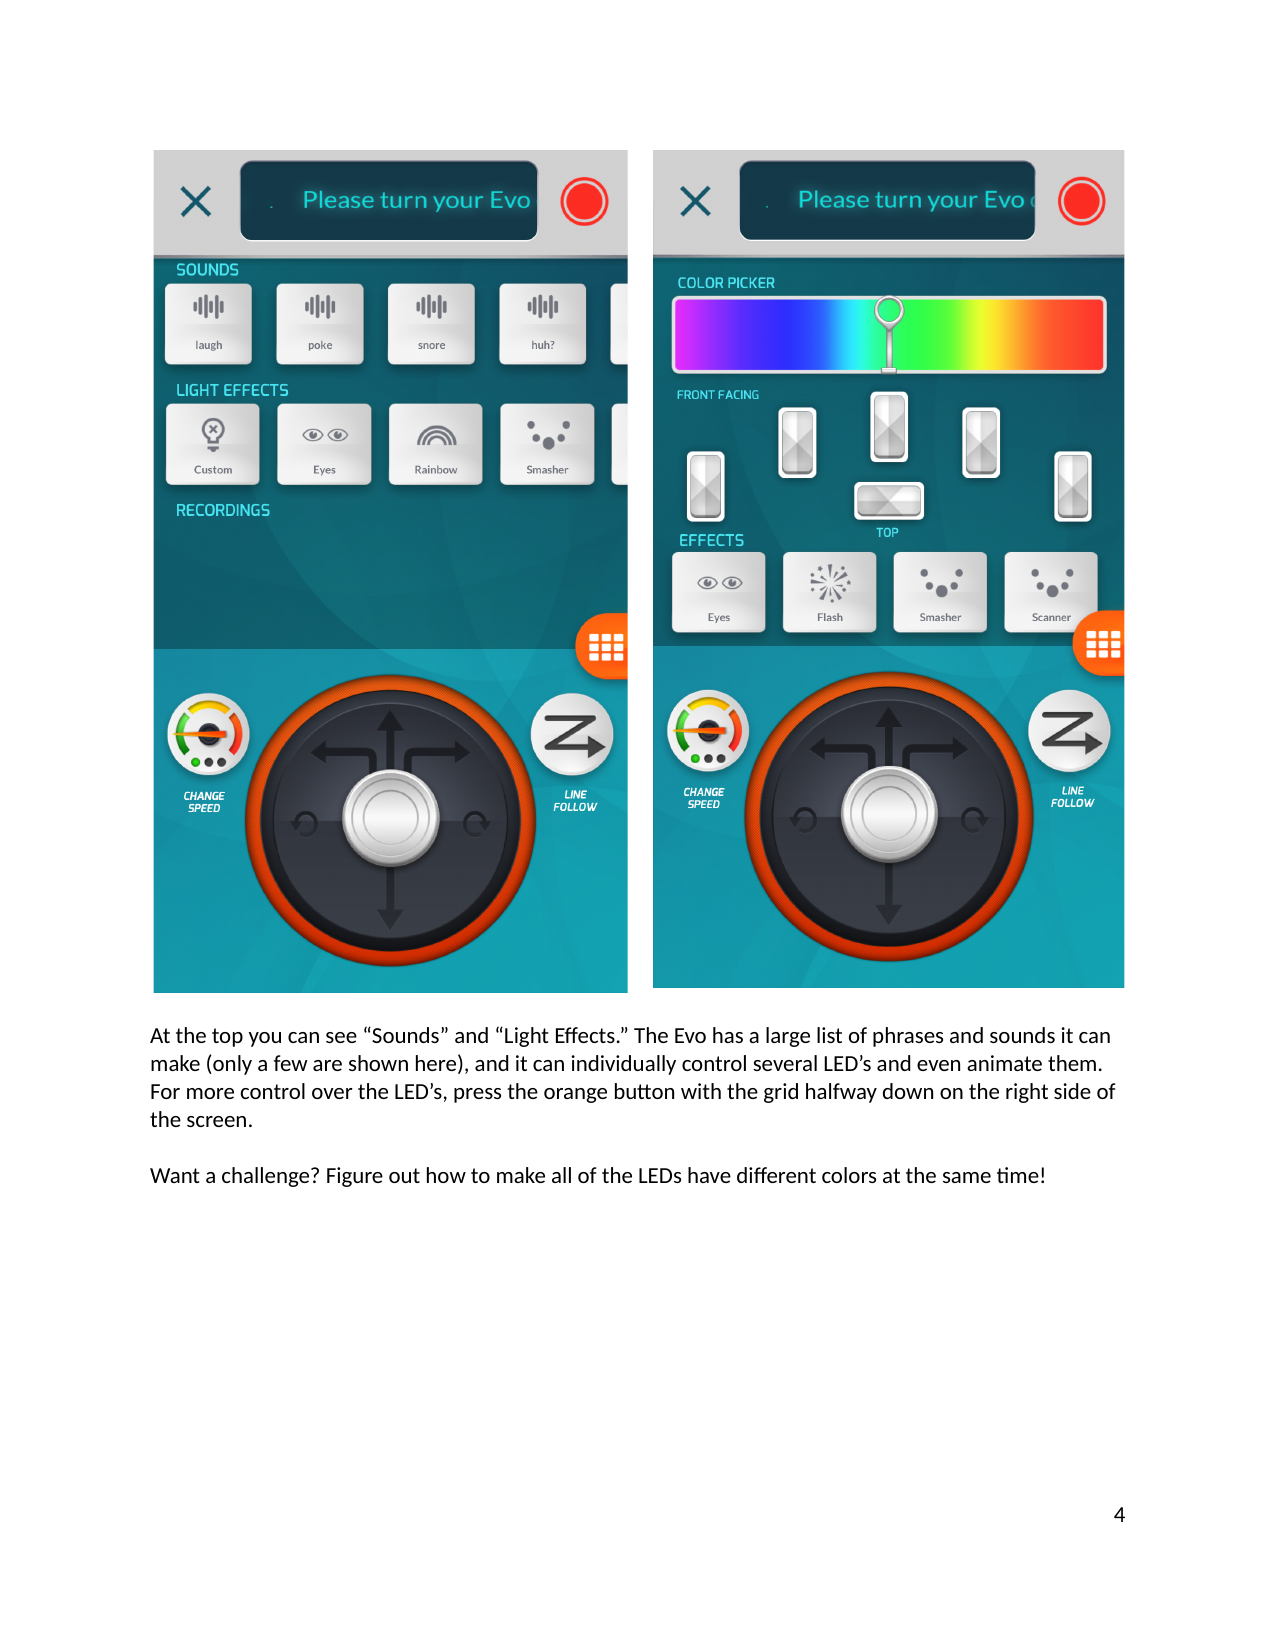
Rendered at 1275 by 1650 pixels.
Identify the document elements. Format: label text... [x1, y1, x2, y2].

picture [153, 150, 628, 993]
text Want a challenge? Figure out how to make all of the LEDs have different colors at the same time! [150, 1161, 1125, 1189]
text At the top you can see “Sounds” and “Light Effects.” The Evo has a large list of phrases and sounds it can make (only a few are shown here), and it can individually control several LED’s and even animate them. For more control over the LED’s, press the orange button with the grid halfway down on the right side of the screen. [150, 1021, 1125, 1133]
picture [653, 150, 1125, 988]
